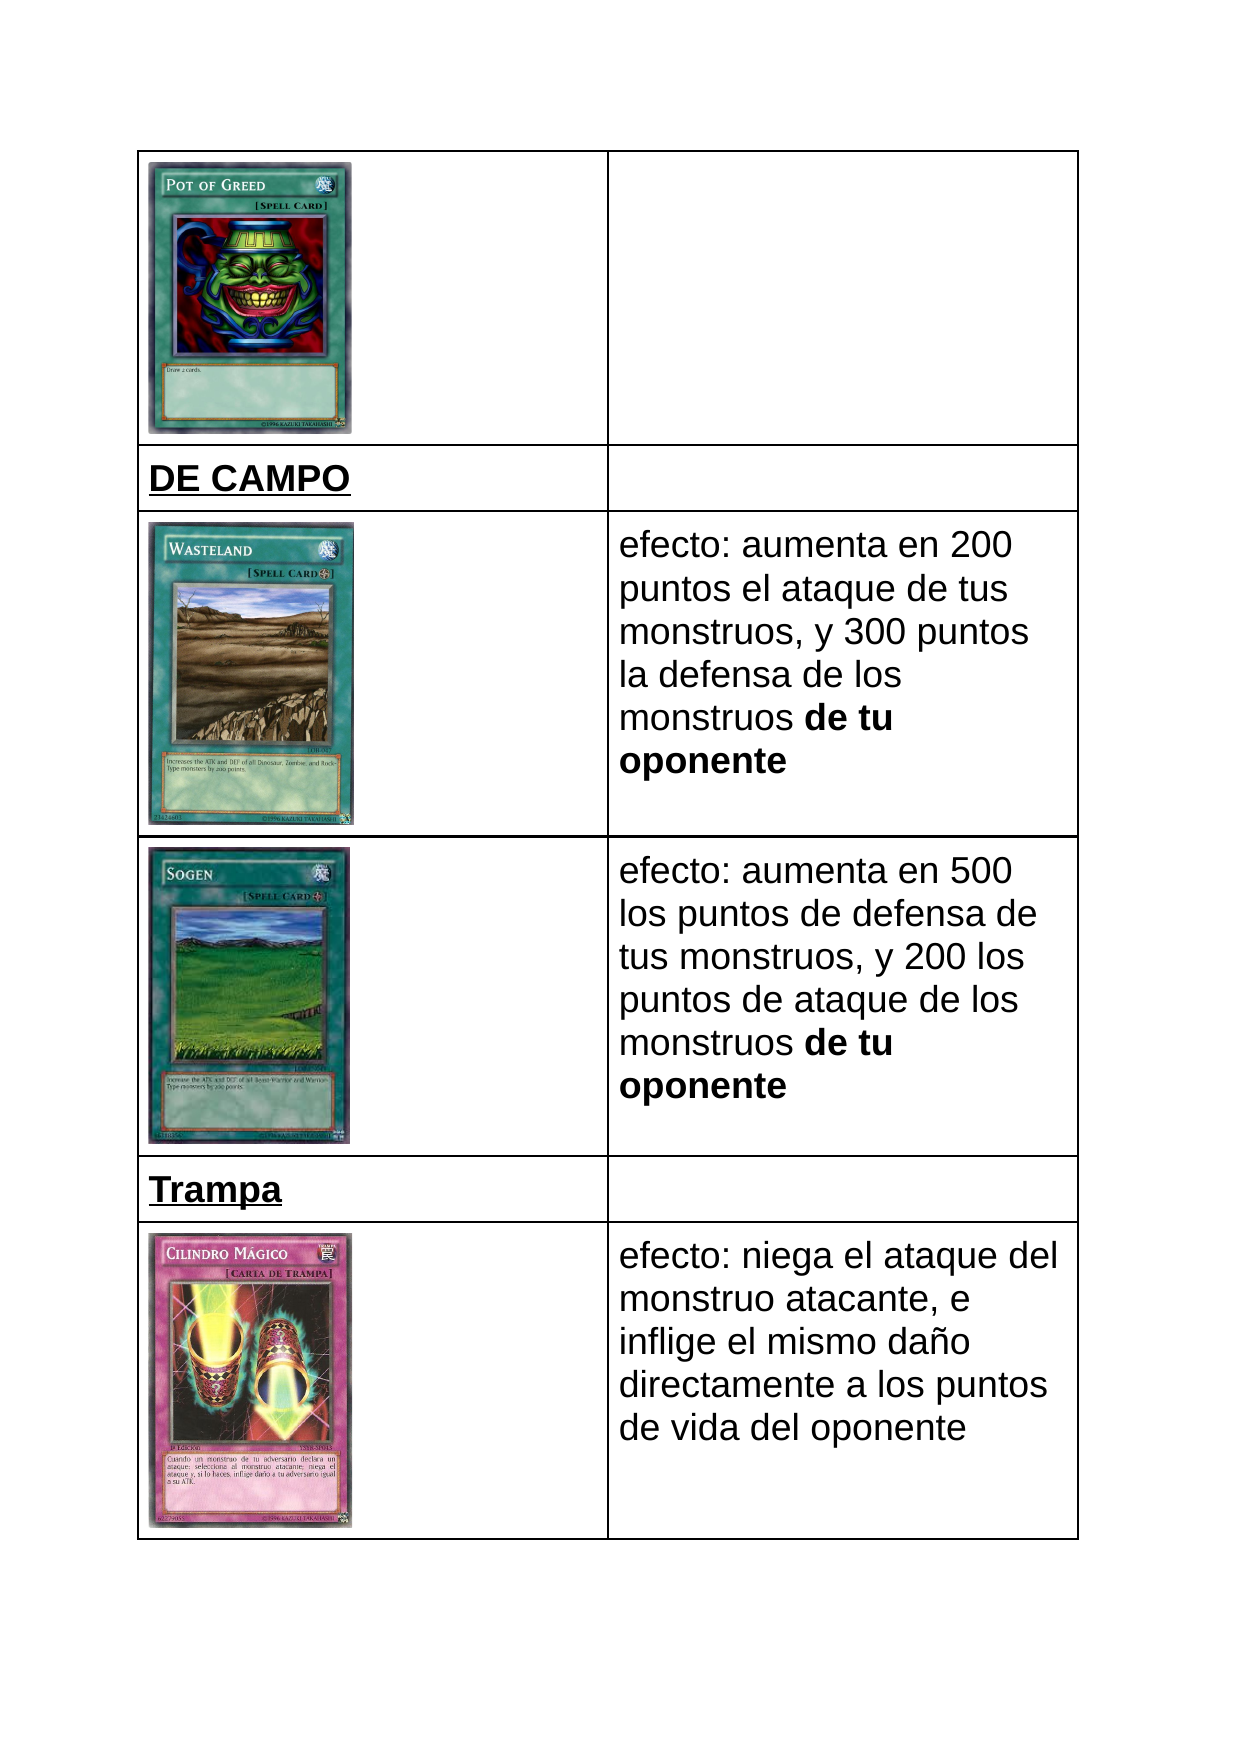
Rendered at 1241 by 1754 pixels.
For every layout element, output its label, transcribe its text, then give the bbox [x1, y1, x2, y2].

table_cell [139, 838, 607, 1154]
table_cell efecto: aumenta en 500 los puntos de defensa de tus monstruos, y 200 los puntos de ataque de los monstruos de tu oponente [609, 838, 1077, 1154]
picture [148, 1233, 353, 1528]
picture [148, 522, 354, 825]
table_cell Trampa [139, 1157, 607, 1221]
table_cell [139, 1223, 607, 1538]
table_cell [609, 446, 1077, 510]
picture [148, 847, 350, 1144]
table_cell efecto: niega el ataque del monstruo atacante, e inflige el mismo daño directamente a los puntos de vida del oponente [609, 1223, 1077, 1538]
table_cell DE CAMPO [139, 446, 607, 510]
table_cell [609, 152, 1077, 444]
table_cell [609, 1157, 1077, 1221]
table_cell [139, 152, 607, 444]
table_cell efecto: aumenta en 200 puntos el ataque de tus monstruos, y 300 puntos la defensa de los monstruos de tu oponente [609, 512, 1077, 835]
picture [148, 162, 352, 434]
table_cell [139, 512, 607, 835]
